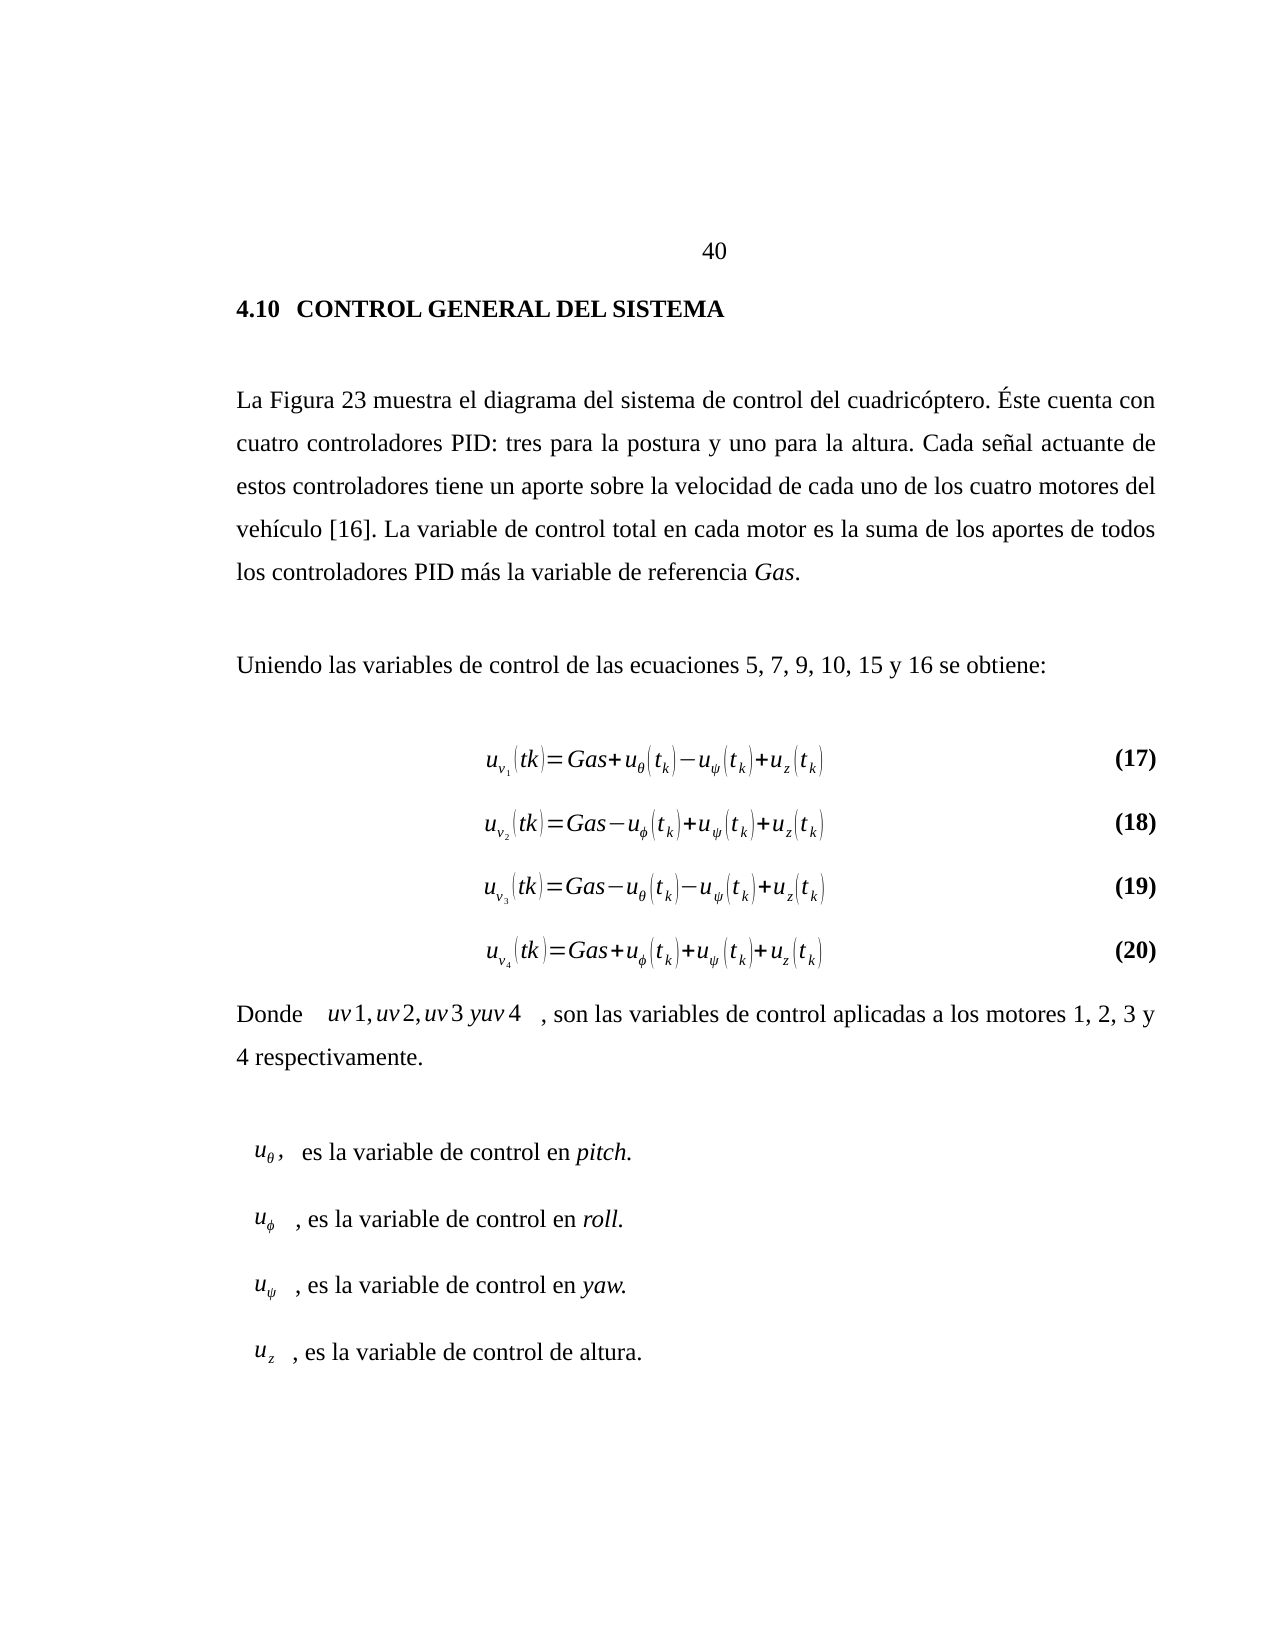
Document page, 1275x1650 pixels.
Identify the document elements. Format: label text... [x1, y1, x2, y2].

table_cell [224, 871, 1084, 935]
table_cell [224, 935, 1084, 999]
table_header [224, 744, 1084, 807]
text , es la variable de control en roll. [236, 1202, 1157, 1234]
text Donde , son las variables de control aplicadas a los motores 1, 2, 3 y 4 respectivamente. [236, 999, 1157, 1071]
subtitle CONTROL GENERAL DEL SISTEMA [236, 294, 1157, 323]
text La Figura 23 muestra el diagrama del sistema de control del cuadricóptero. Éste cuenta con cuatro controladores PID: tres para la postura y uno para la altura. Cada señal actuante de estos controladores tiene un aporte sobre la velocidad de cada uno de los cuatro motores del vehículo [16]. La variable de control total en cada motor es la suma de los aportes de todos los controladores PID más la variable de referencia Gas. [236, 385, 1157, 586]
text es la variable de control en pitch. [236, 1136, 1157, 1167]
table_cell (19) [1085, 871, 1187, 935]
table_header (17) [1085, 744, 1187, 807]
text , es la variable de control de altura. [236, 1336, 1157, 1367]
table_cell (18) [1085, 808, 1187, 871]
text , es la variable de control en yaw. [236, 1269, 1157, 1301]
table_cell (20) [1085, 935, 1187, 999]
table_cell [224, 808, 1084, 871]
text Uniendo las variables de control de las ecuaciones 5, 7, 9, 10, 15 y 16 se obtiene: [236, 650, 1157, 679]
